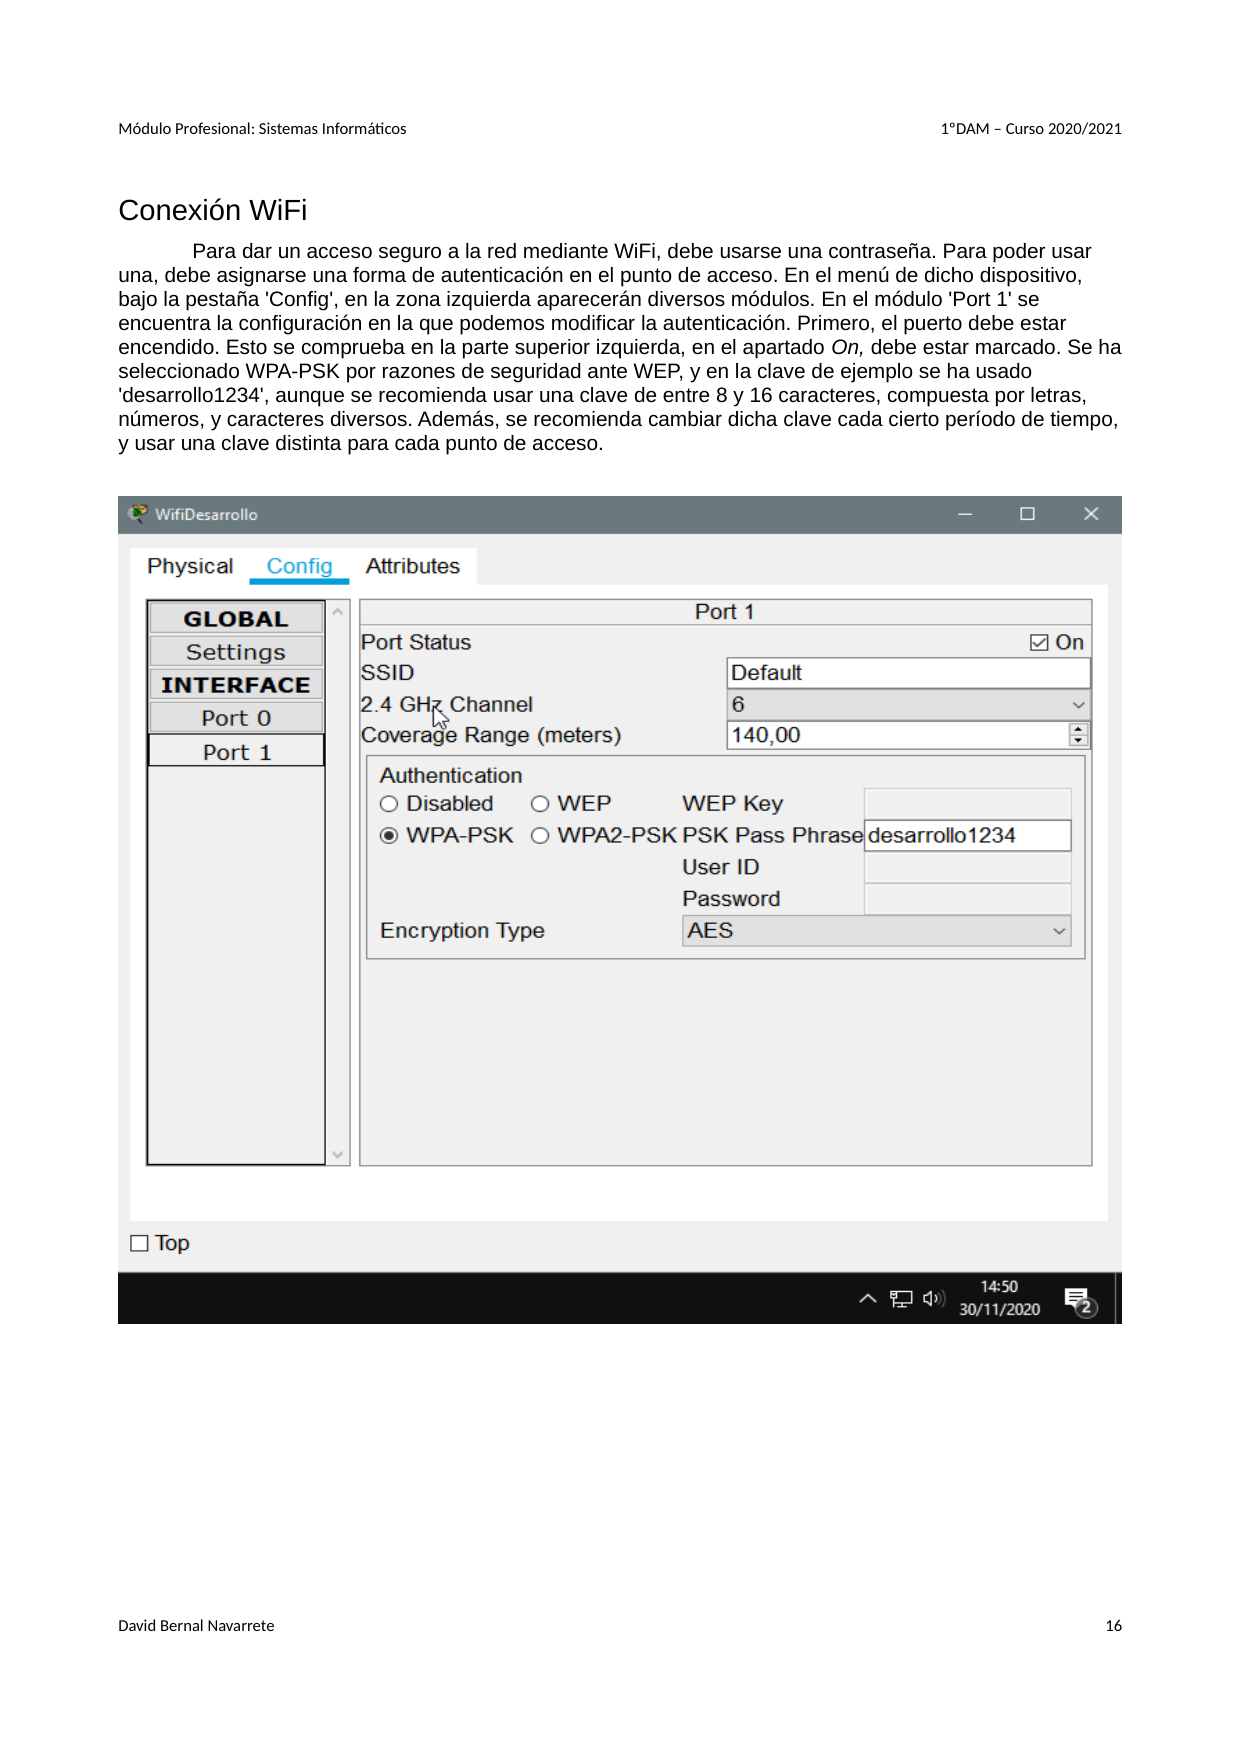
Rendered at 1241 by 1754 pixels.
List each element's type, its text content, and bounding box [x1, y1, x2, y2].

subtitle Conexión WiFi [118, 193, 1122, 226]
text Para dar un acceso seguro a la red mediante WiFi, debe usarse una contraseña. Para poder usar una, debe asignarse una forma de autenticación en el punto de acceso. En el menú de dicho dispositivo, bajo la pestaña 'Config', en la zona izquierda aparecerán diversos módulos. En el módulo 'Port 1' se encuentra la configuración en la que podemos modificar la autenticación. Primero, el puerto debe estar encendido. Esto se comprueba en la parte superior izquierda, en el apartado On, debe estar marcado. Se ha seleccionado WPA-PSK por razones de seguridad ante WEP, y en la clave de ejemplo se ha usado 'desarrollo1234', aunque se recomienda usar una clave de entre 8 y 16 caracteres, compuesta por letras, números, y caracteres diversos. Además, se recomienda cambiar dicha clave cada cierto período de tiempo, y usar una clave distinta para cada punto de acceso. [118, 239, 1122, 454]
picture [118, 496, 1122, 1324]
